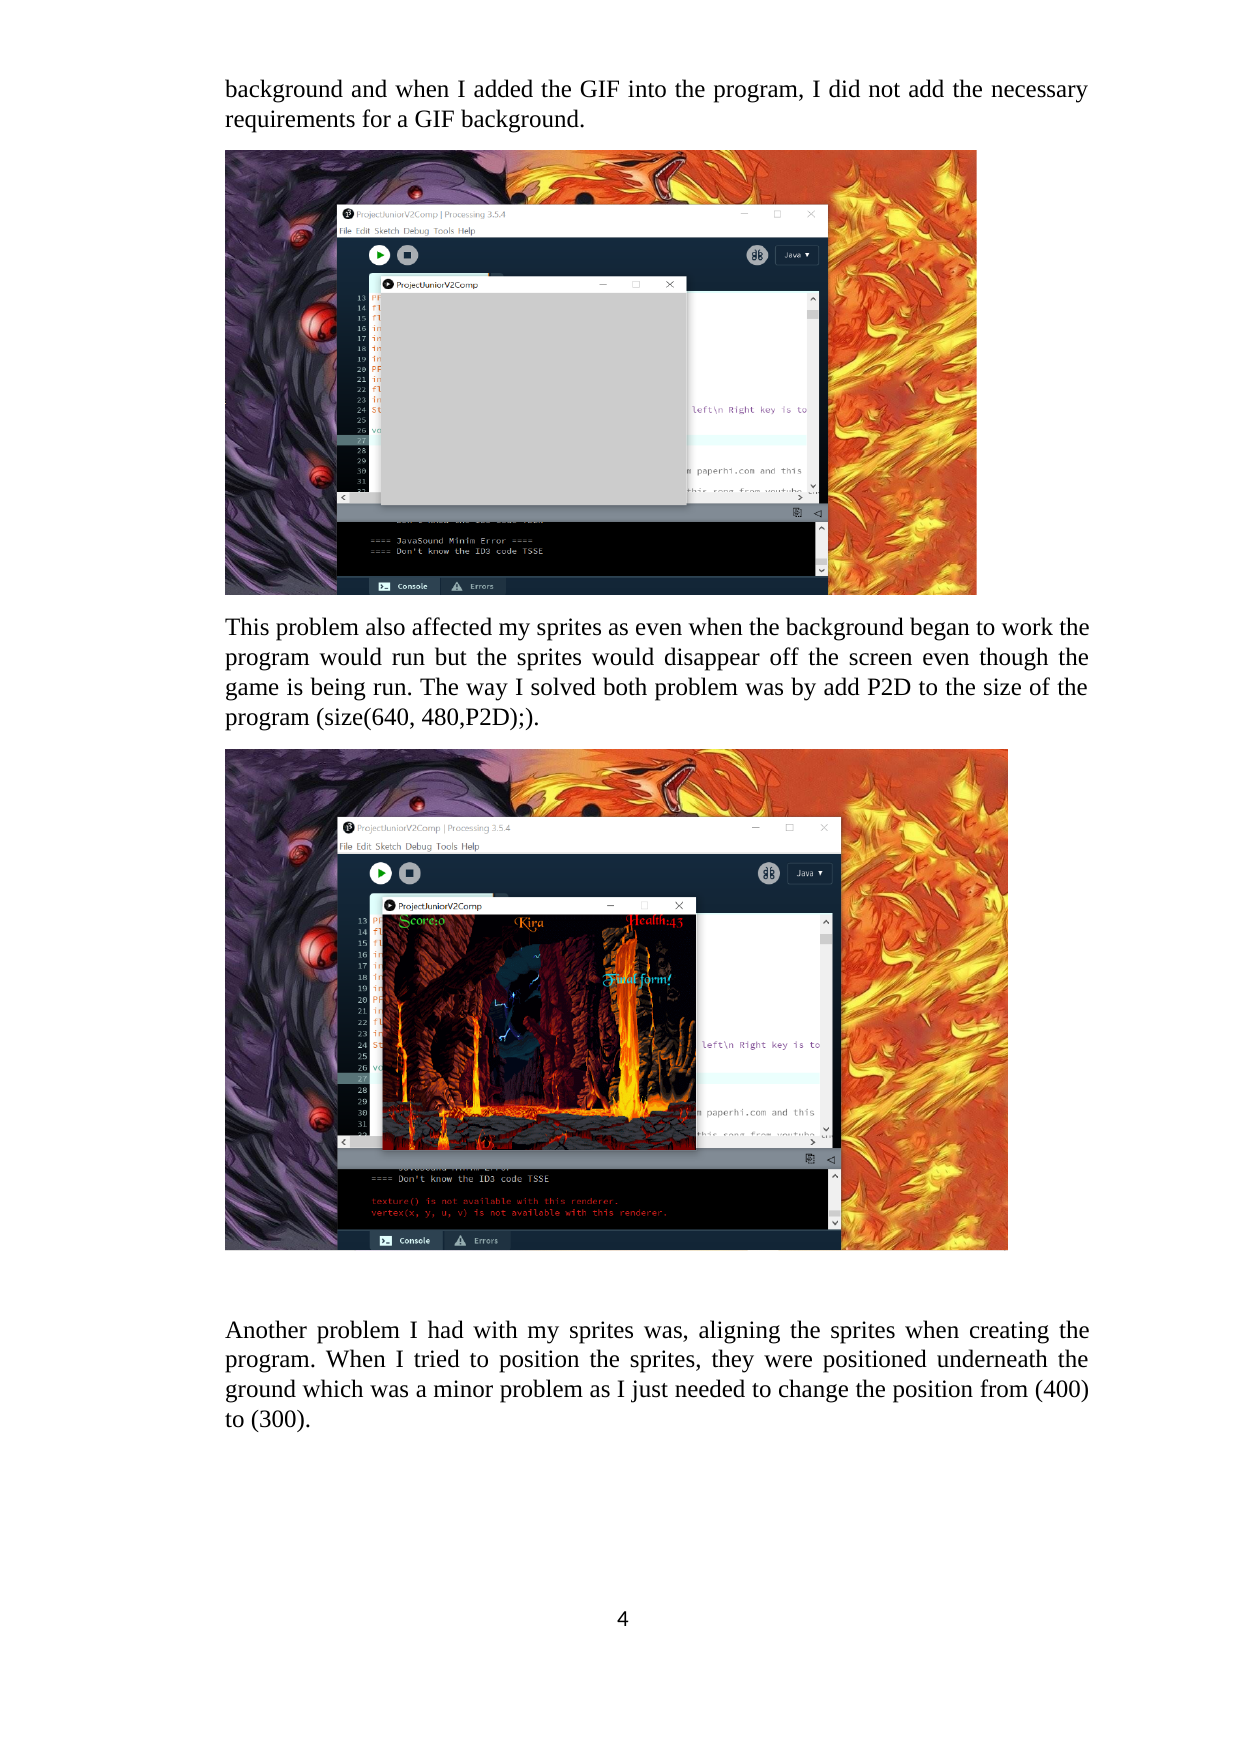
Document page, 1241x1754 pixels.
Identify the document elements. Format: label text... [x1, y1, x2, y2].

list background and when I added the GIF into the program, I did not add the necessary requirements for a GIF background. [225, 74, 1090, 132]
list Another problem I had with my sprites was, aligning the sprites when creating the program. When I tried to position the sprites, they were positioned underneath the ground which was a minor problem as I just needed to change the position from (400) to (300). [225, 1315, 1090, 1433]
list This problem also affected my sprites as even when the background began to work the program would run but the sprites would disappear off the screen even though the game is being run. The way I solved both problem was by add P2D to the size of the program (size(640, 480,P2D);). [225, 612, 1090, 730]
